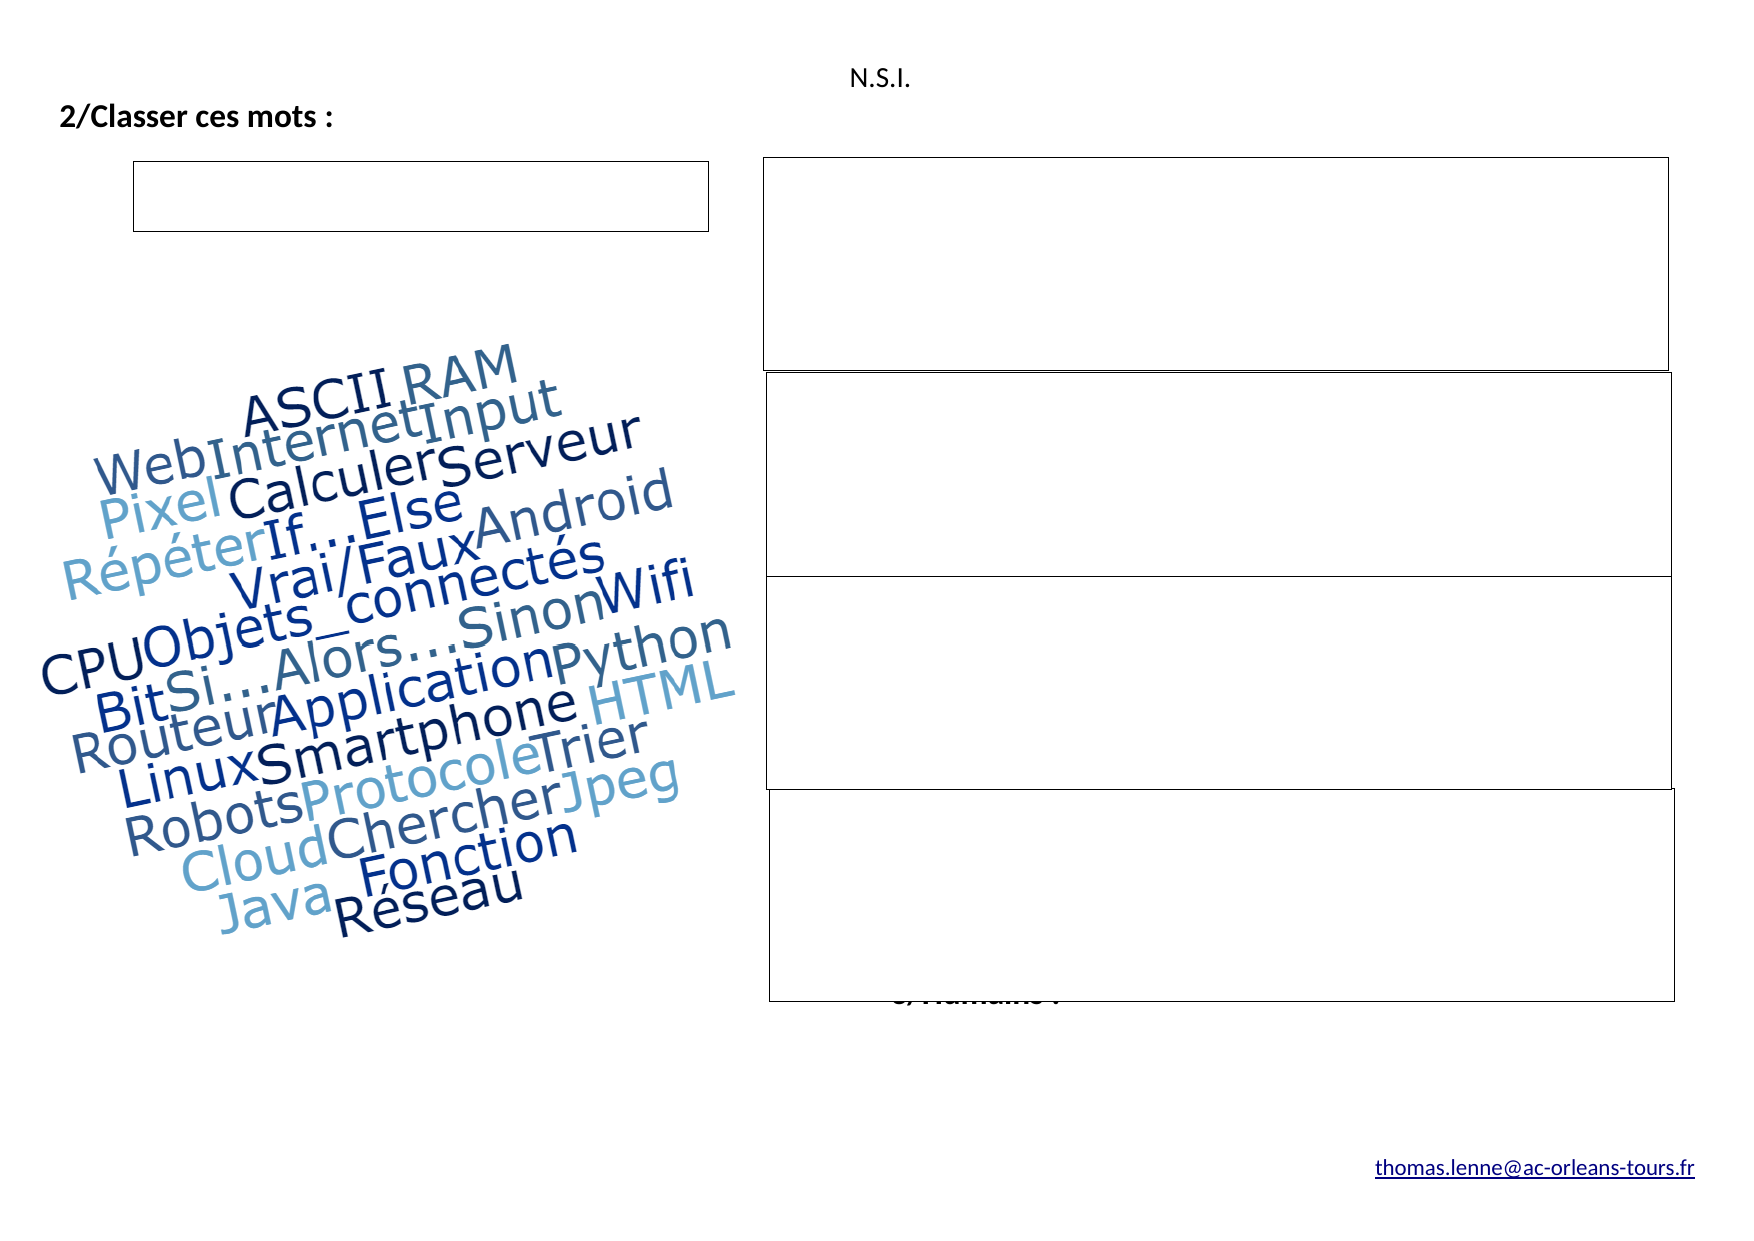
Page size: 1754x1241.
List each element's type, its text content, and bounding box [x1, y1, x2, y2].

text 3/Humains : [891, 972, 1695, 1013]
picture [1, 313, 891, 1031]
text 2/Classer ces mots : [59, 95, 1695, 135]
